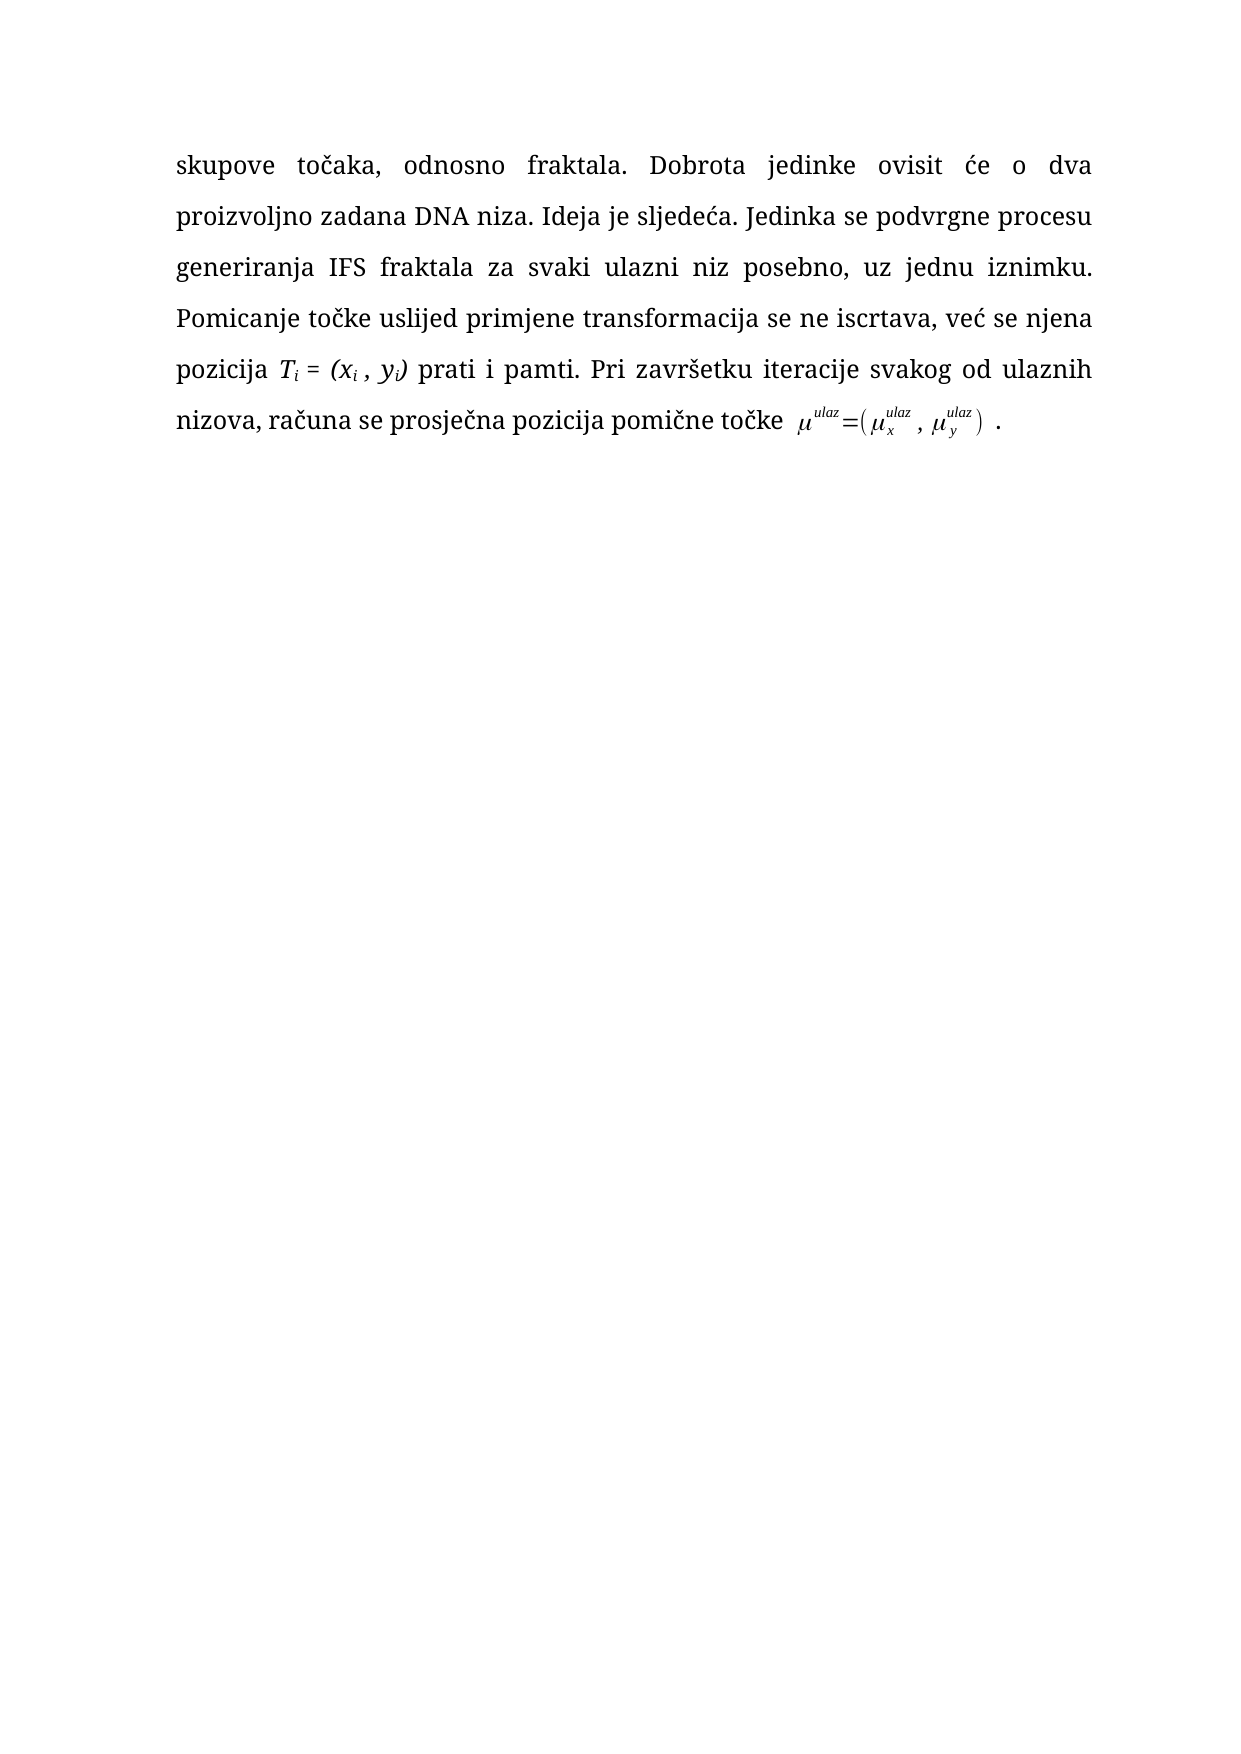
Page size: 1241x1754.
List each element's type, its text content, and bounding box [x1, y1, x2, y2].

text Budući da želimo različit izgled fraktala za različite ulazne podatke, pokušat ćemo pronaći takve jedinke koje će generirati vizualno razdvojene skupove točaka, odnosno fraktala. Dobrota jedinke ovisit će o dva proizvoljno zadana DNA niza. Ideja je sljedeća. Jedinka se podvrgne procesu generiranja IFS fraktala za svaki ulazni niz posebno, uz jednu iznimku. Pomicanje točke uslijed primjene transformacija se ne iscrtava, već se njena pozicija Ti = (xi , yi) prati i pamti. Pri završetku iteracije svakog od ulaznih nizova, računa se prosječna pozicija pomične točke . [176, 148, 1094, 439]
